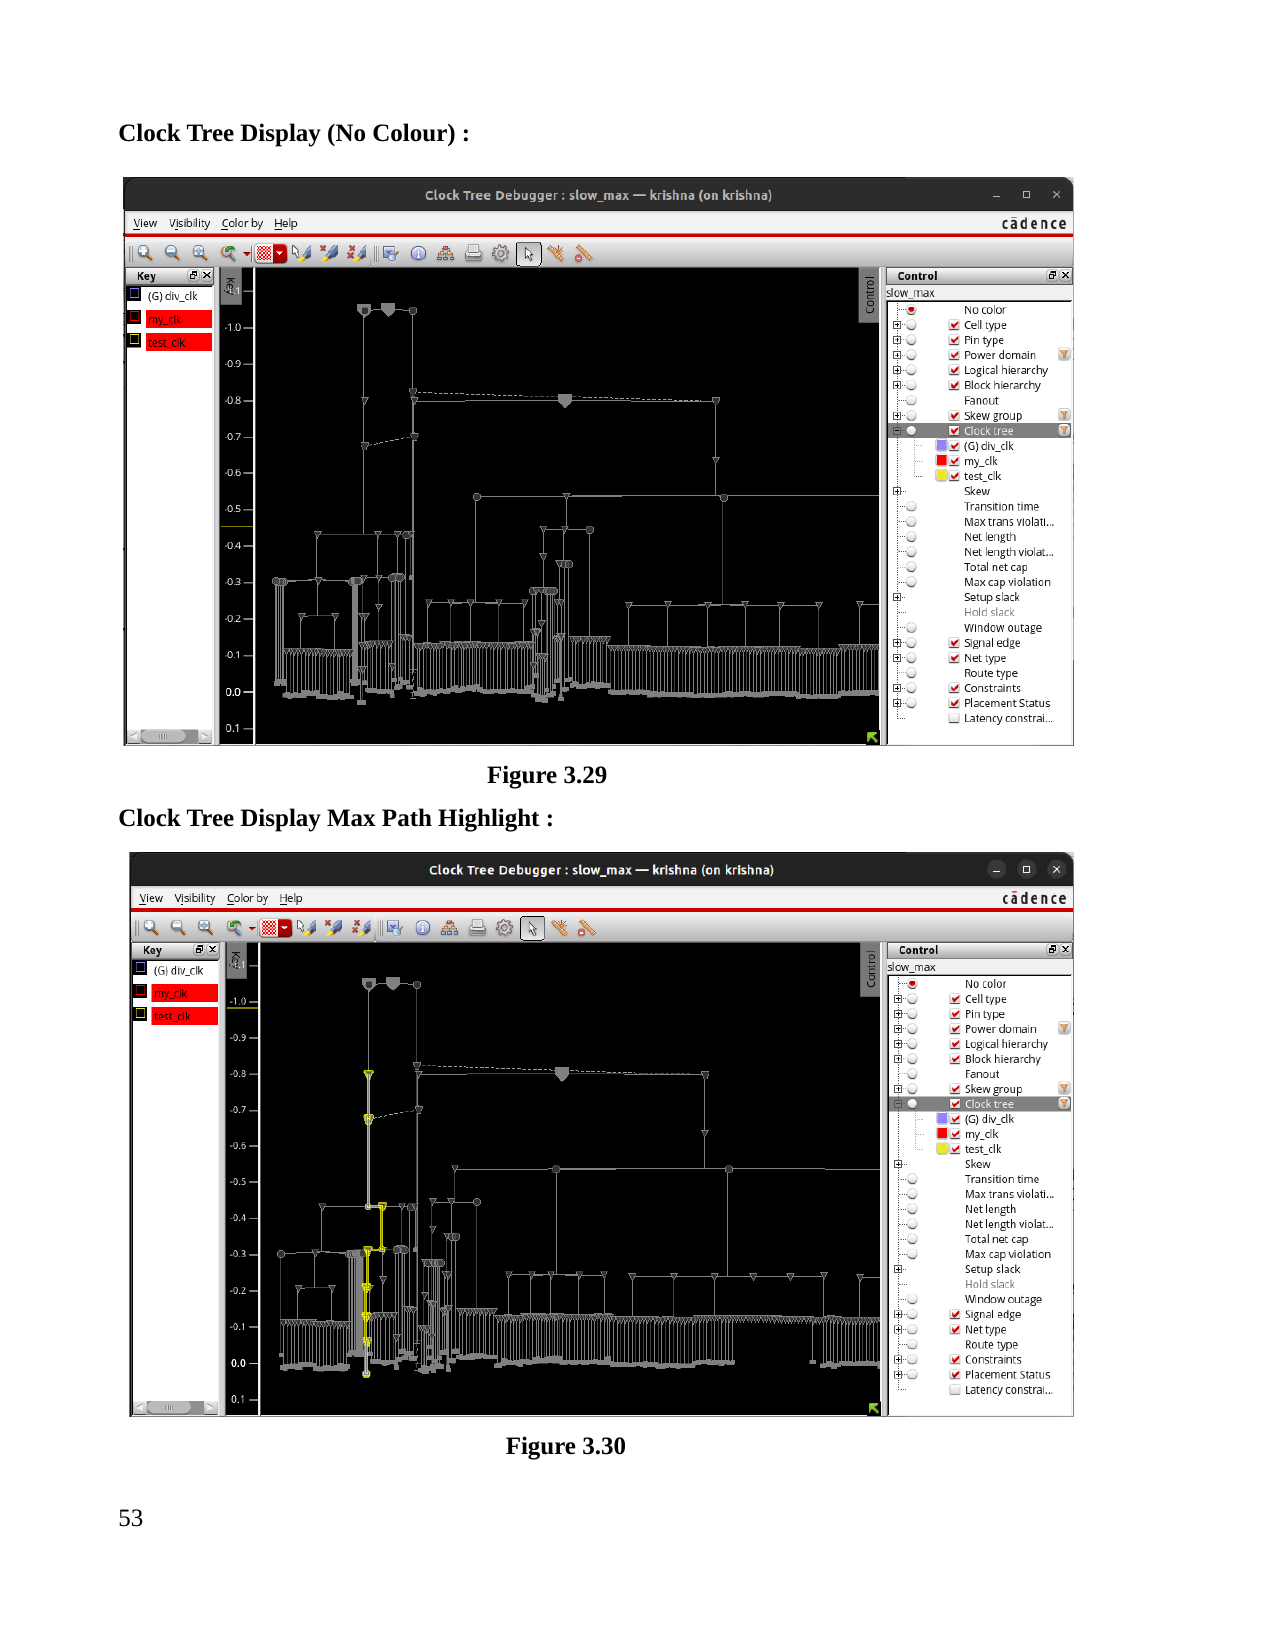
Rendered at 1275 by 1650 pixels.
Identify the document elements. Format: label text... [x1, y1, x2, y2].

picture [123, 177, 1074, 746]
text Clock Tree Display Max Path Highlight : [118, 803, 1157, 832]
picture [129, 852, 1074, 1417]
text Clock Tree Display (No Colour) : [118, 118, 1157, 147]
text Figure 3.29 [118, 161, 1157, 788]
text Figure 3.30 [118, 846, 1157, 1460]
